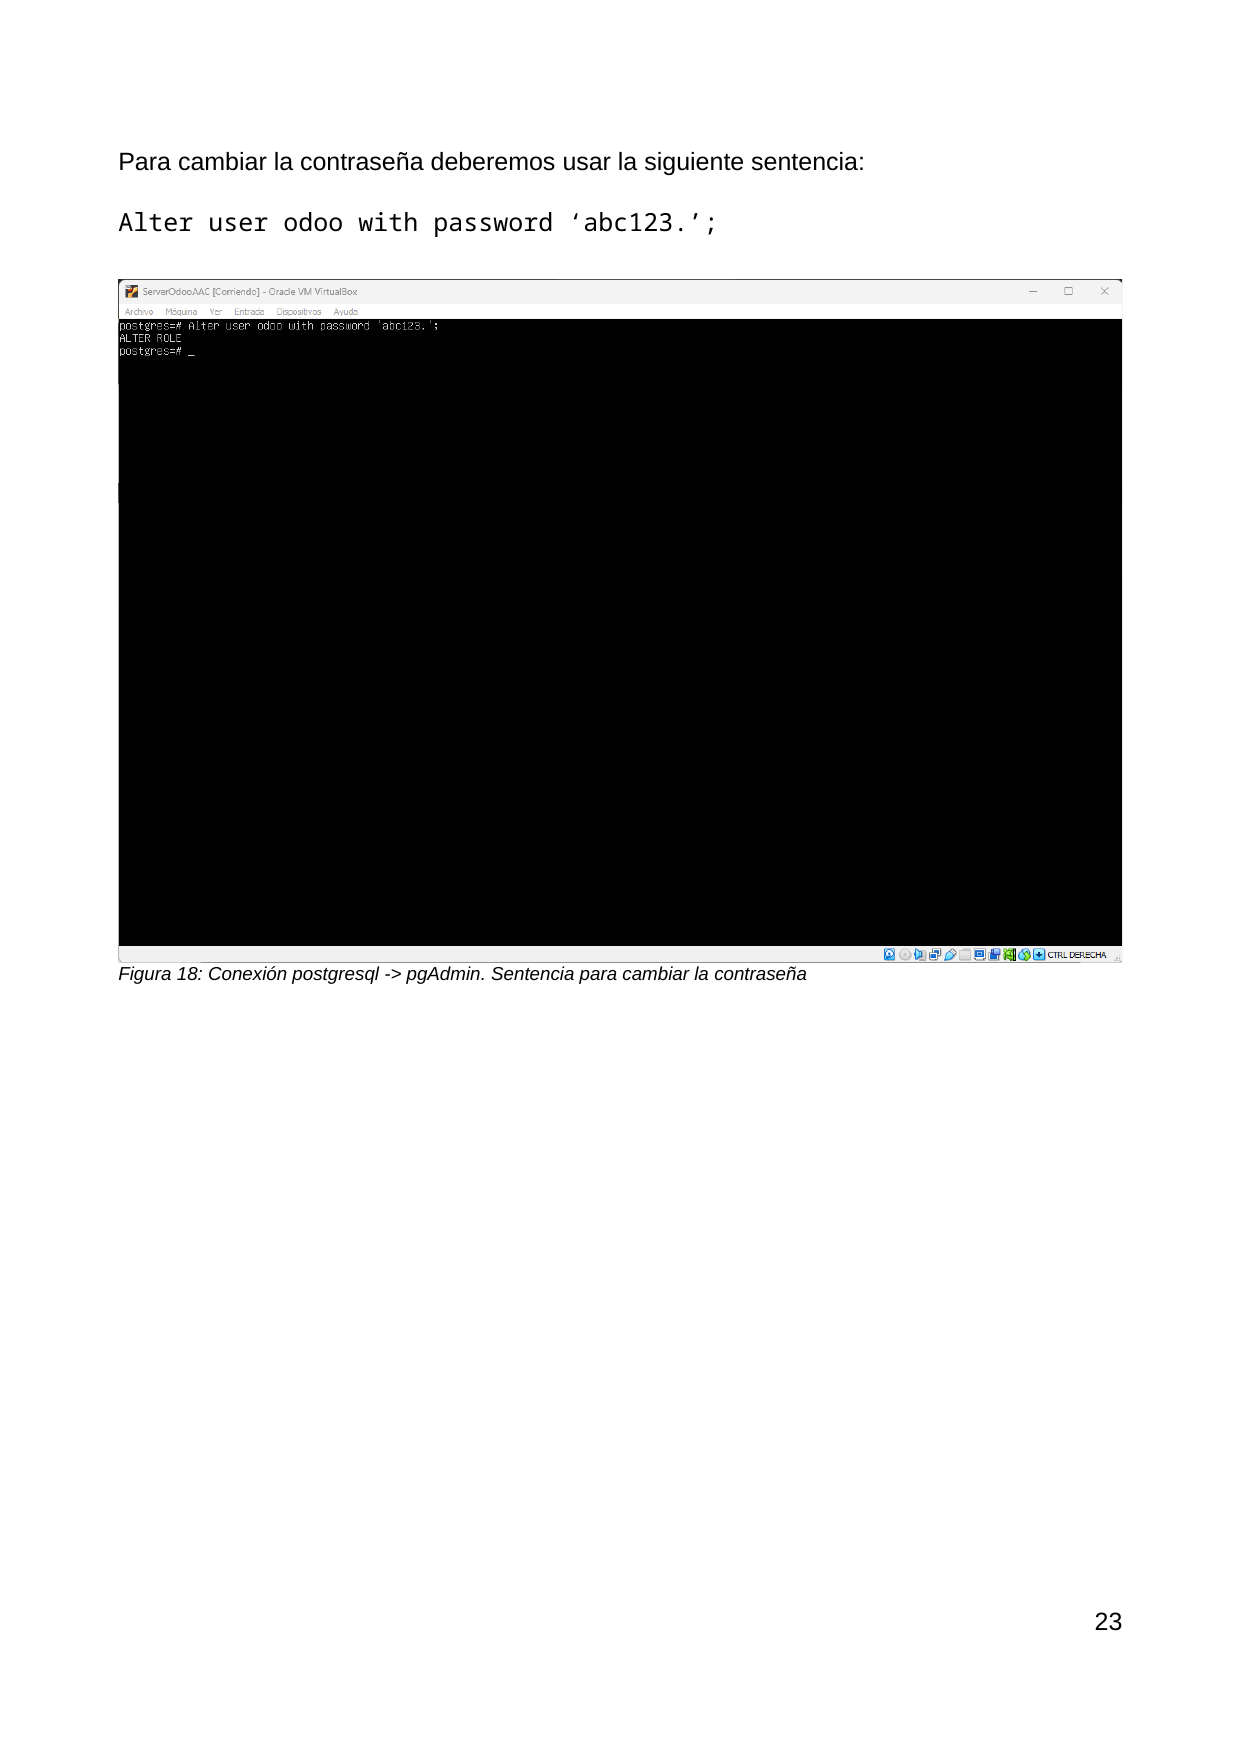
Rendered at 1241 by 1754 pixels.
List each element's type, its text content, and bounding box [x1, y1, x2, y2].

picture [118, 279, 1123, 963]
text Figura 18: Conexión postgresql -> pgAdmin. Sentencia para cambiar la contraseña [118, 963, 1122, 984]
text Para cambiar la contraseña deberemos usar la siguiente sentencia: [118, 147, 1122, 176]
text Alter user odoo with password ‘abc123.’; [118, 204, 1122, 238]
